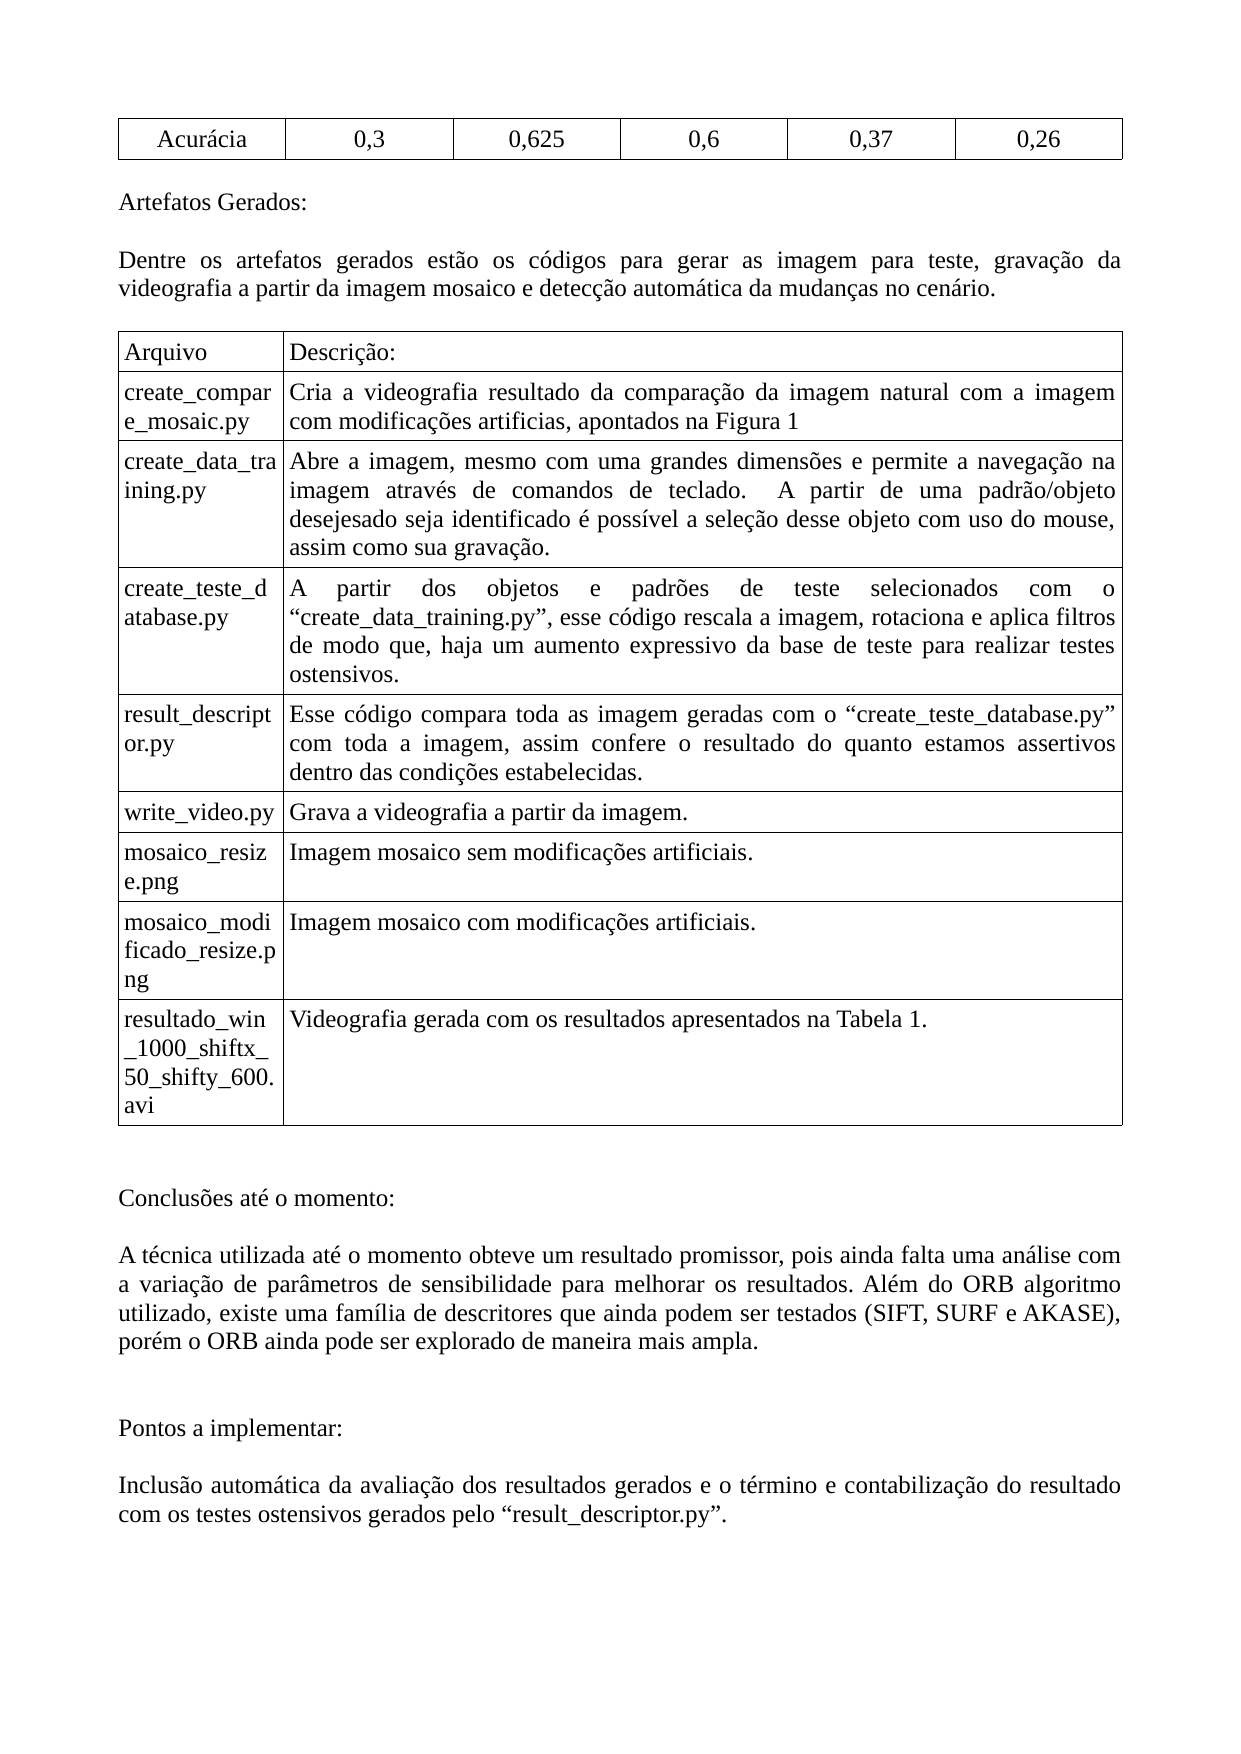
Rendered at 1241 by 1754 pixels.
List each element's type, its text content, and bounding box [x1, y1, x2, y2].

table_cell 0,37 [788, 119, 955, 158]
table_cell create_teste_database.py [119, 568, 283, 693]
table_cell Imagem mosaico sem modificações artificiais. [284, 833, 1122, 901]
table_cell Cria a videografia resultado da comparação da imagem natural com a imagem com modificações artificias, apontados na Figura 1 [284, 372, 1122, 440]
table_cell mosaico_modificado_resize.png [119, 902, 283, 998]
table_cell Videografia gerada com os resultados apresentados na Tabela 1. [284, 1000, 1122, 1125]
table_header Descrição: [284, 332, 1122, 371]
table_cell 0,6 [621, 119, 787, 158]
text Pontos a implementar: [118, 1413, 1122, 1441]
text A técnica utilizada até o momento obteve um resultado promissor, pois ainda falta uma análise com a variação de parâmetros de sensibilidade para melhorar os resultados. Além do ORB algoritmo utilizado, existe uma família de descritores que ainda podem ser testados (SIFT, SURF e AKASE), porém o ORB ainda pode ser explorado de maneira mais ampla. [118, 1240, 1122, 1355]
table_cell write_video.py [119, 792, 283, 832]
table_cell create_compare_mosaic.py [119, 372, 283, 440]
table_cell Acurácia [119, 119, 285, 158]
table_cell Abre a imagem, mesmo com uma grandes dimensões e permite a navegação na imagem através de comandos de teclado. A partir de uma padrão/objeto desejesado seja identificado é possível a seleção desse objeto com uso do mouse, assim como sua gravação. [284, 441, 1122, 567]
table_cell 0,625 [454, 119, 620, 158]
table_cell mosaico_resize.png [119, 833, 283, 901]
table_cell result_descriptor.py [119, 695, 283, 791]
text Conclusões até o momento: [118, 1183, 1122, 1211]
table_header Arquivo [119, 332, 283, 371]
text Artefatos Gerados: [118, 187, 1122, 216]
table_cell A partir dos objetos e padrões de teste selecionados com o “create_data_training.py”, esse código rescala a imagem, rotaciona e aplica filtros de modo que, haja um aumento expressivo da base de teste para realizar testes ostensivos. [284, 568, 1122, 693]
table_cell create_data_training.py [119, 441, 283, 567]
table_cell 0,3 [286, 119, 453, 158]
table_cell Imagem mosaico com modificações artificiais. [284, 902, 1122, 998]
text Dentre os artefatos gerados estão os códigos para gerar as imagem para teste, gravação da videografia a partir da imagem mosaico e detecção automática da mudanças no cenário. [118, 245, 1122, 302]
table_cell 0,26 [956, 119, 1122, 158]
table_cell Esse código compara toda as imagem geradas com o “create_teste_database.py” com toda a imagem, assim confere o resultado do quanto estamos assertivos dentro das condições estabelecidas. [284, 695, 1122, 791]
text Inclusão automática da avaliação dos resultados gerados e o término e contabilização do resultado com os testes ostensivos gerados pelo “result_descriptor.py”. [118, 1470, 1122, 1528]
table_cell Grava a videografia a partir da imagem. [284, 792, 1122, 832]
table_cell resultado_win_1000_shiftx_50_shifty_600.avi [119, 1000, 283, 1125]
